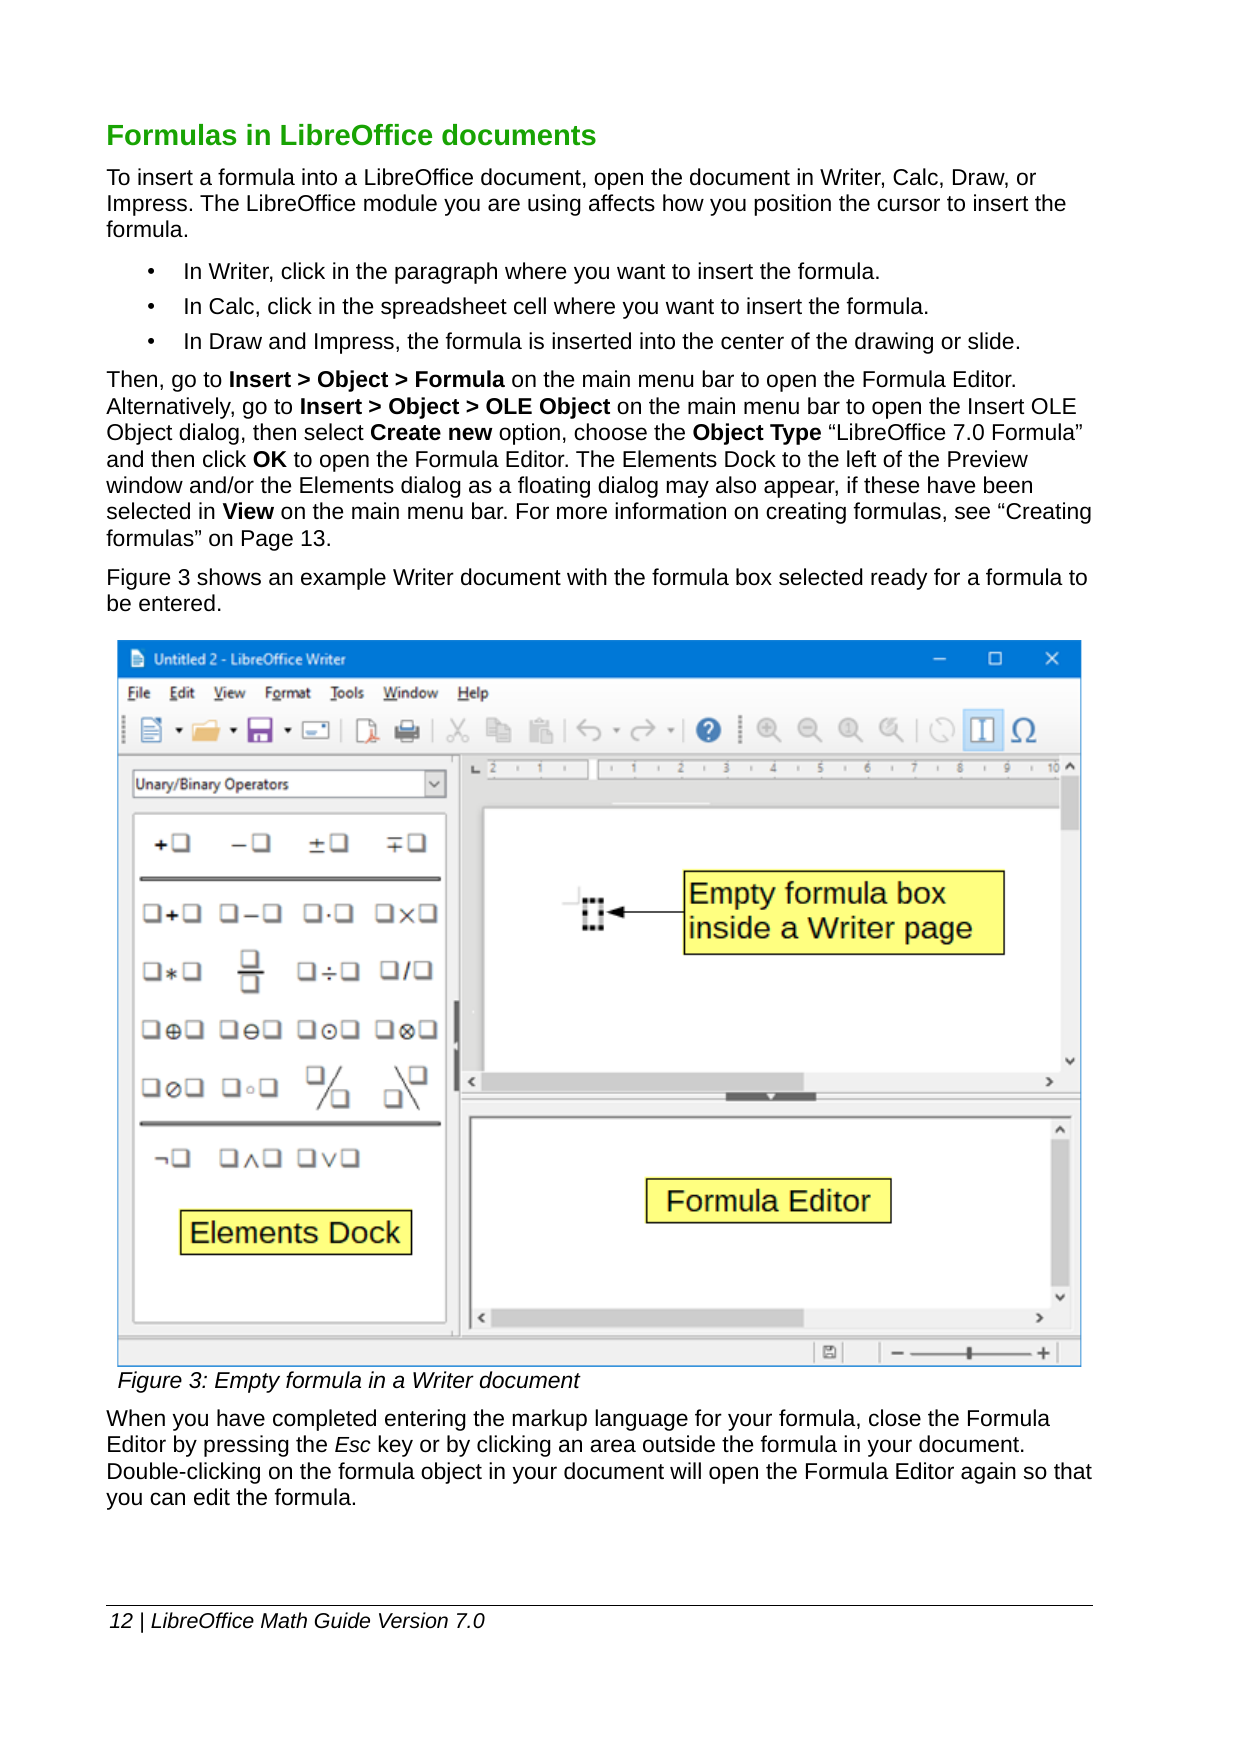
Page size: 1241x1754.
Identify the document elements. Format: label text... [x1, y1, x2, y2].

text To insert a formula into a LibreOffice document, open the document in Writer, Calc, Draw, or Impress. The LibreOffice module you are using affects how you position the cursor to insert the formula. [106, 163, 1093, 242]
text Figure 3 shows an example Writer document with the formula box selected ready for a formula to be entered. [106, 563, 1093, 616]
list In Writer, click in the paragraph where you want to insert the formula. [144, 255, 1093, 284]
list In Calc, click in the spreadsheet cell where you want to insert the formula. [144, 290, 1093, 319]
text Figure 3: Empty formula in a Writer document [117, 1367, 1082, 1393]
text Then, go to Insert > Object > Formula on the main menu bar to open the Formula Editor. Alternatively, go to Insert > Object > OLE Object on the main menu bar to open the Insert OLE Object dialog, then select Create new option, choose the Object Type “LibreOffice 7.0 Formula” and then click OK to open the Formula Editor. The Elements Dock to the left of the Preview window and/or the Elements dialog as a floating dialog may also appear, if these have been selected in View on the main menu bar. For more information on creating formulas, see “Creating formulas” on Page 13. [106, 366, 1093, 551]
picture [117, 640, 1082, 1367]
list In Draw and Impress, the formula is inserted into the center of the drawing or slide. [144, 325, 1093, 358]
subtitle Formulas in LibreOffice documents [106, 118, 1093, 152]
text When you have completed entering the markup language for your formula, close the Formula Editor by pressing the Esc key or by clicking an area outside the formula in your document. Double-clicking on the formula object in your document will open the Formula Editor again so that you can edit the formula. [106, 1405, 1093, 1511]
